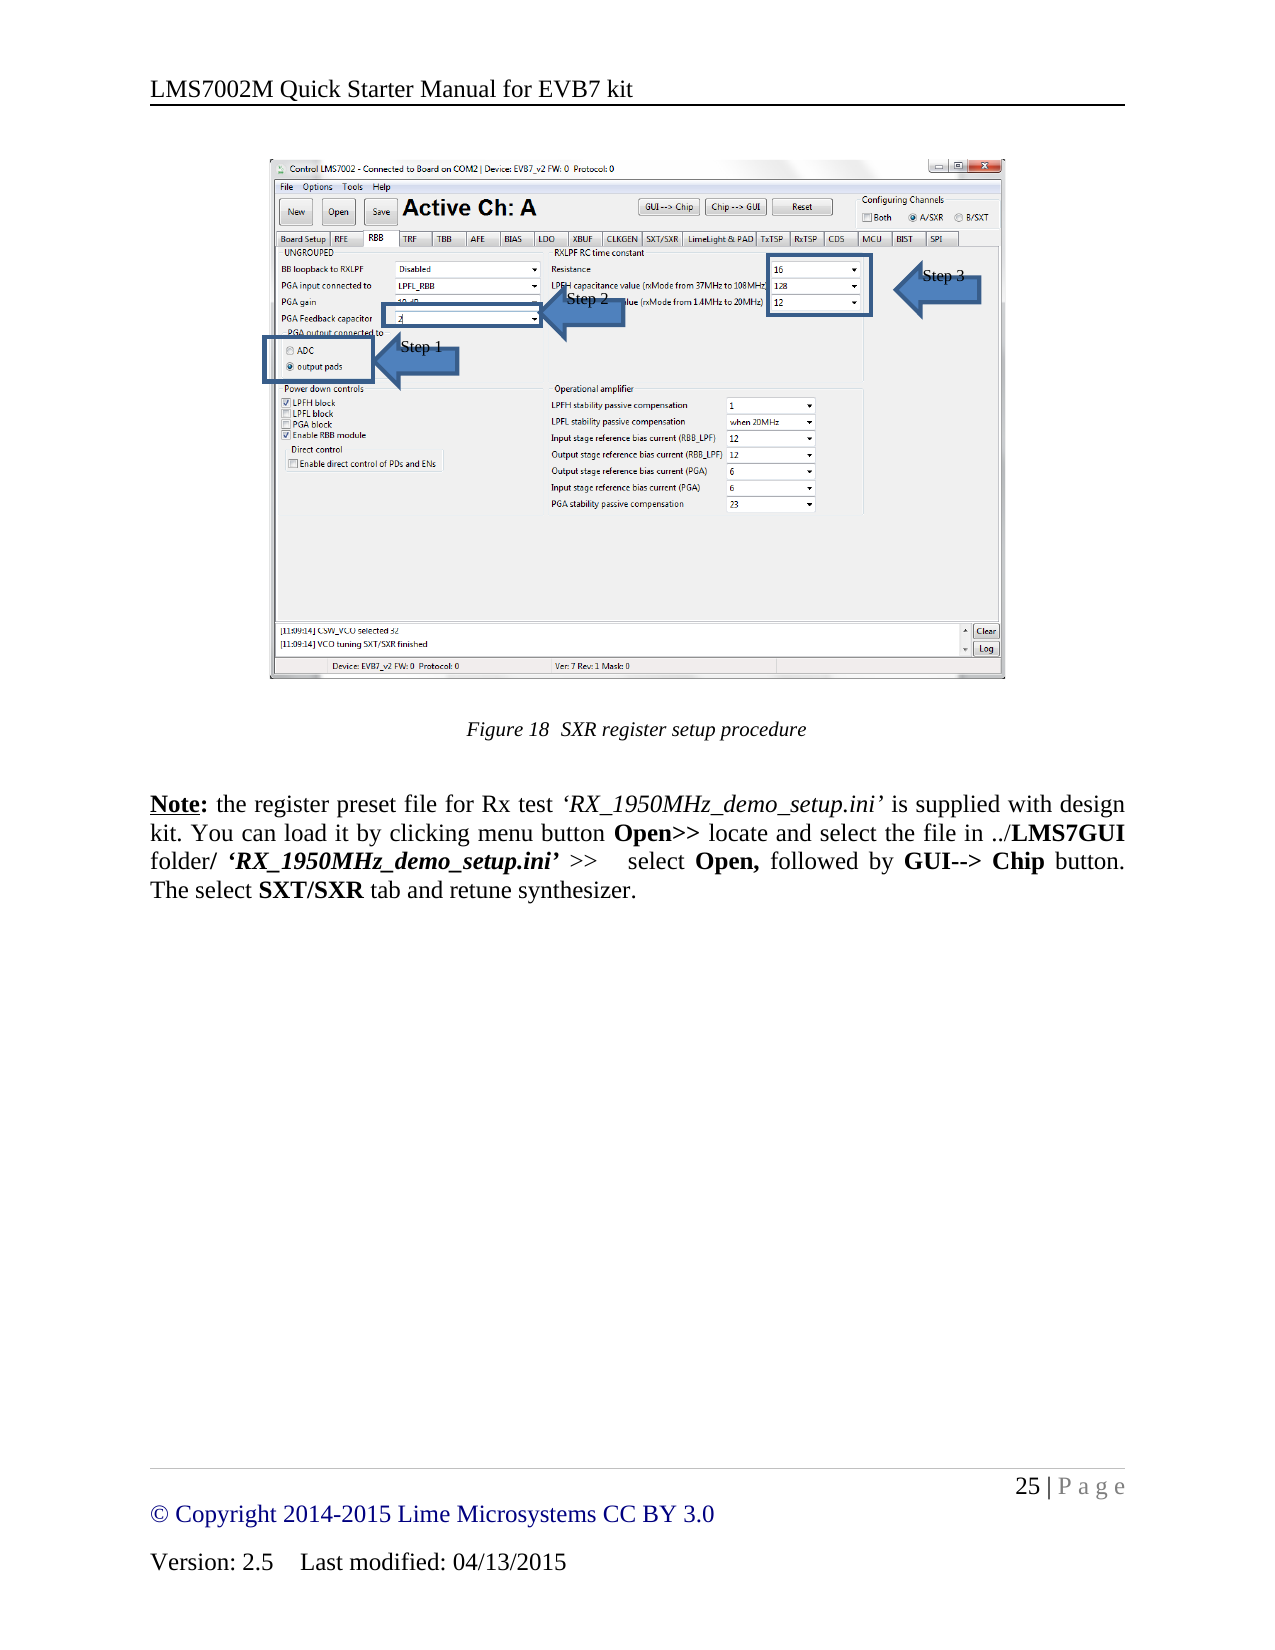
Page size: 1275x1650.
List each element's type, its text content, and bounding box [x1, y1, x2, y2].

picture [269, 159, 1006, 679]
text Note: the register preset file for Rx test ‘RX_1950MHz_demo_setup.ini’ is supplied with design kit. You can load it by clicking menu button Open>> locate and select the file in ../LMS7GUI folder/ ‘RX_1950MHz_demo_setup.ini’ >> select Open, followed by GUI--> Chip button. The select SXT/SXR tab and retune synthesizer. [150, 789, 1125, 904]
text Figure 18 SXR register setup procedure [150, 717, 1125, 741]
picture [269, 339, 371, 379]
